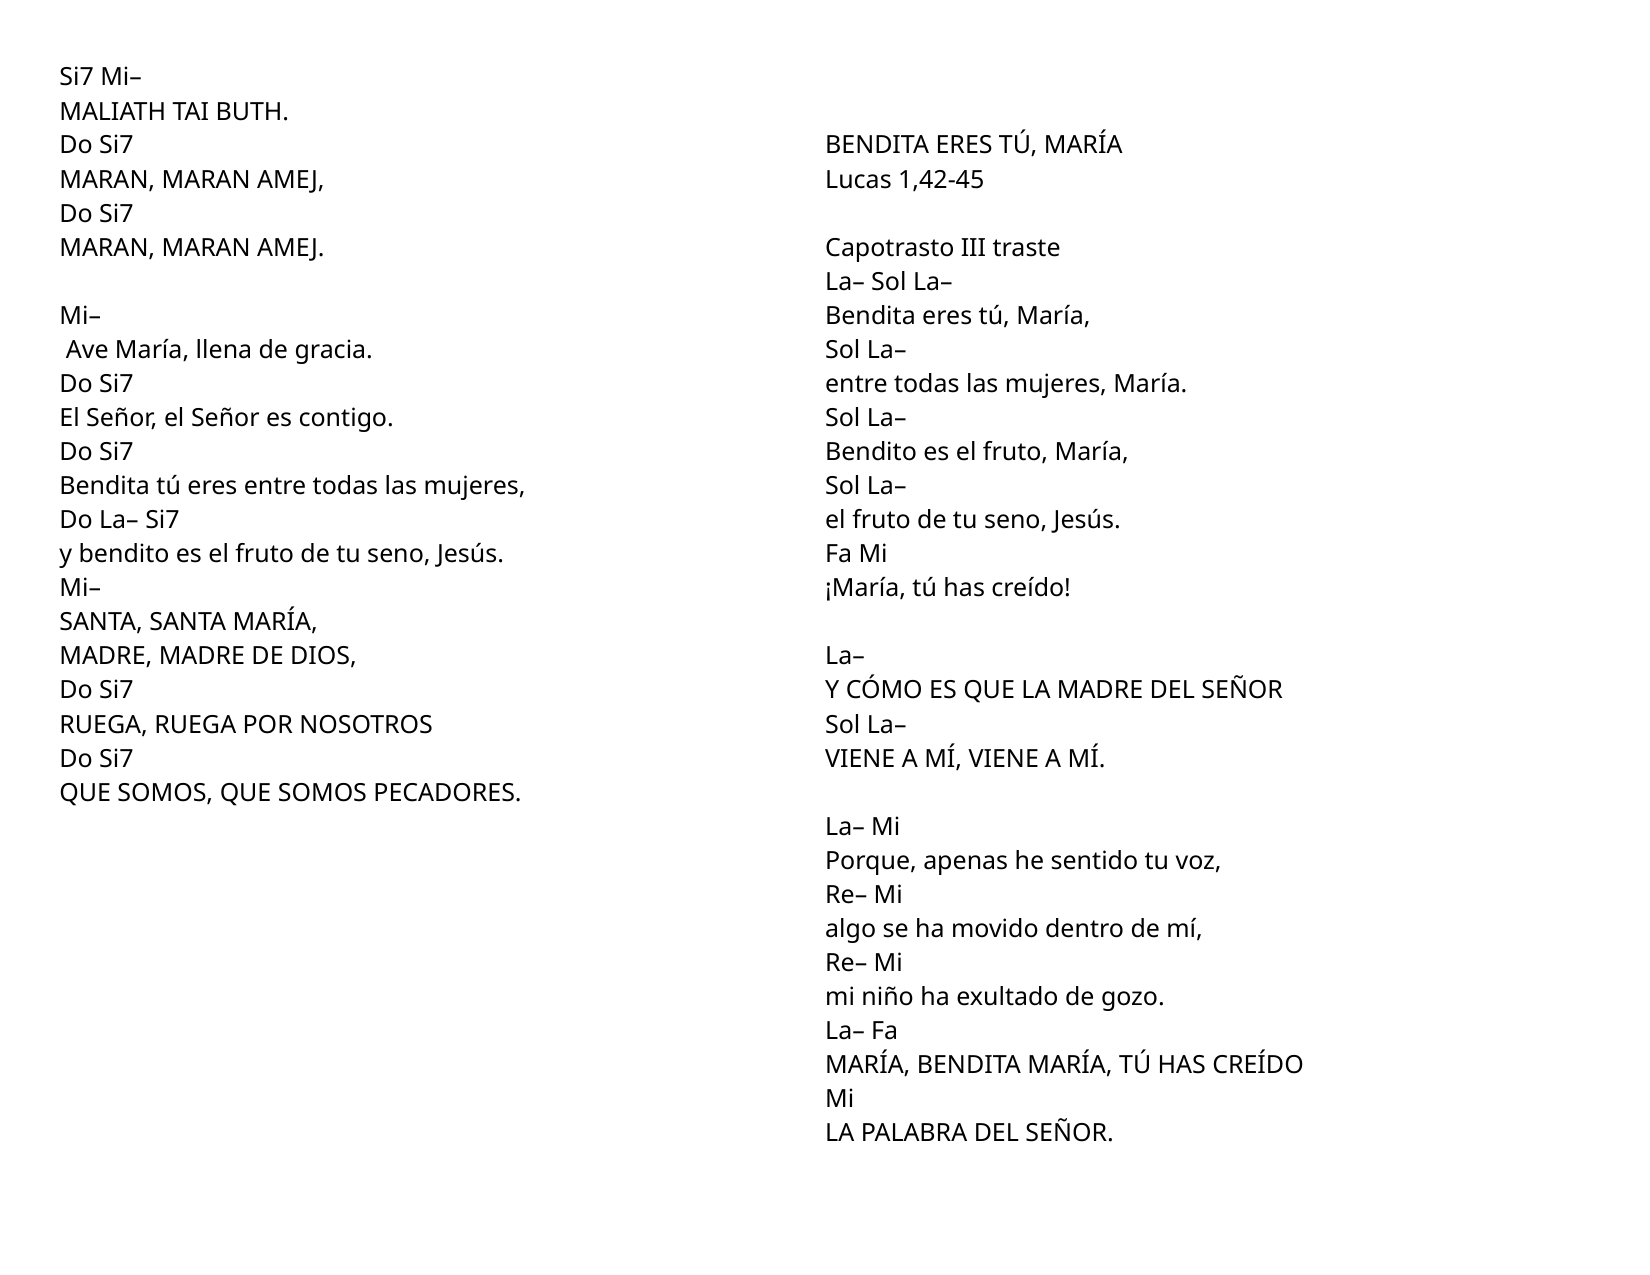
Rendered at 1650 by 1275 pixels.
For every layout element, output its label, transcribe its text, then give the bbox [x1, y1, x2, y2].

text La– [825, 638, 1591, 672]
text SANTA, SANTA MARÍA, [59, 604, 825, 638]
text mi niño ha exultado de gozo. [825, 979, 1591, 1013]
text QUE SOMOS, QUE SOMOS PECADORES. [59, 774, 825, 808]
text Capotrasto III traste [825, 229, 1591, 263]
text LA PALABRA DEL SEÑOR. [825, 1115, 1591, 1149]
text Bendita eres tú, María, [825, 297, 1591, 332]
text Do Si7 [59, 127, 825, 161]
text Do Si7 [59, 672, 825, 706]
text El Señor, el Señor es contigo. [59, 400, 825, 434]
text MARAN, MARAN AMEJ. [59, 229, 825, 263]
text La– Fa [825, 1013, 1591, 1047]
text Y CÓMO ES QUE LA MADRE DEL SEÑOR [825, 672, 1591, 706]
text BENDITA ERES TÚ, MARÍA [825, 127, 1591, 161]
text Do Si7 [59, 366, 825, 400]
text Do Si7 [59, 434, 825, 468]
text Bendito es el fruto, María, [825, 434, 1591, 468]
text Sol La– [825, 332, 1591, 366]
text RUEGA, RUEGA POR NOSOTROS [59, 706, 825, 740]
text Mi– [59, 570, 825, 604]
text Sol La– [825, 468, 1591, 502]
text MADRE, MADRE DE DIOS, [59, 638, 825, 672]
text MARAN, MARAN AMEJ, [59, 161, 825, 195]
text el fruto de tu seno, Jesús. [825, 502, 1591, 536]
text algo se ha movido dentro de mí, [825, 911, 1591, 945]
text Ave María, llena de gracia. [59, 332, 825, 366]
text MALIATH TAI BUTH. [59, 93, 825, 127]
text La– Mi [825, 808, 1591, 842]
text Do Si7 [59, 740, 825, 774]
text MARÍA, BENDITA MARÍA, TÚ HAS CREÍDO [825, 1047, 1591, 1081]
text La– Sol La– [825, 263, 1591, 297]
text Re– Mi [825, 877, 1591, 911]
text Porque, apenas he sentido tu voz, [825, 842, 1591, 877]
text Lucas 1,42-45 [825, 161, 1591, 195]
text VIENE A MÍ, VIENE A MÍ. [825, 740, 1591, 774]
text y bendito es el fruto de tu seno, Jesús. [59, 536, 825, 570]
text Do Si7 [59, 195, 825, 229]
text Sol La– [825, 400, 1591, 434]
text ¡María, tú has creído! [825, 570, 1591, 604]
text Bendita tú eres entre todas las mujeres, [59, 468, 825, 502]
text Si7 Mi– [59, 59, 825, 93]
text Re– Mi [825, 945, 1591, 979]
text Mi [825, 1081, 1591, 1115]
text Sol La– [825, 706, 1591, 740]
text Fa Mi [825, 536, 1591, 570]
text Mi– [59, 297, 825, 332]
text entre todas las mujeres, María. [825, 366, 1591, 400]
text Do La– Si7 [59, 502, 825, 536]
